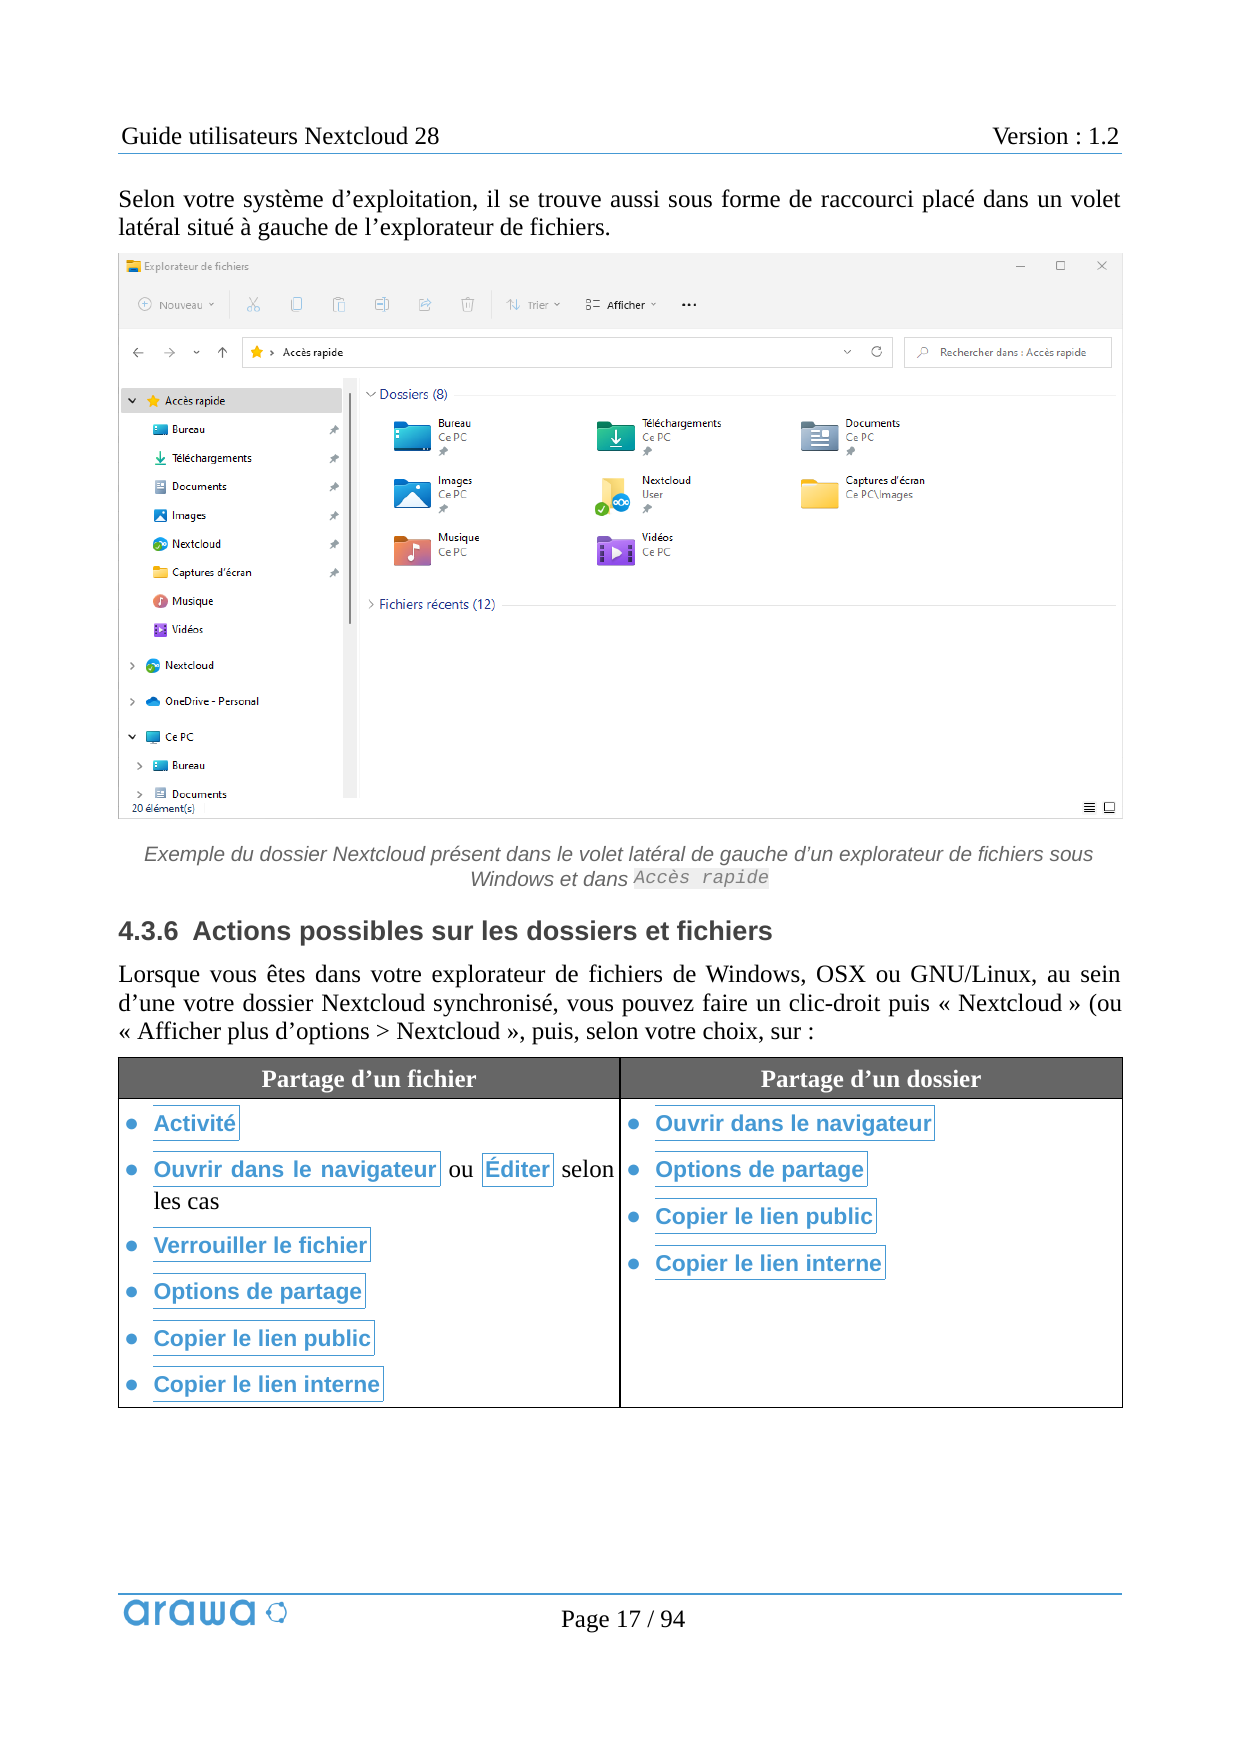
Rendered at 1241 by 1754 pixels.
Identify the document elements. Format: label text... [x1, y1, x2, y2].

text Lorsque vous êtes dans votre explorateur de fichiers de Windows, OSX ou GNU/Linux, au sein d’une votre dossier Nextcloud synchronisé, vous pouvez faire un clic-droit puis « Nextcloud » (ou « Afficher plus d’options > Nextcloud », puis, selon votre choix, sur : [118, 959, 1122, 1045]
picture [121, 1597, 290, 1628]
picture [118, 253, 1123, 819]
table_header Partage d’un fichier [119, 1058, 619, 1098]
table_cell Activité Ouvrir dans le navigateur ou Éditer selon les cas Verrouiller le fichier Options de partage Copier le lien public Copier le lien interne [119, 1099, 619, 1407]
text Exemple du dossier Nextcloud présent dans le volet latéral de gauche d’un explorateur de fichiers sous Windows et dans Accès rapide [118, 842, 1122, 891]
text Selon votre système d’exploitation, il se trouve aussi sous forme de raccourci placé dans un volet latéral situé à gauche de l’explorateur de fichiers. [118, 184, 1122, 241]
table_cell Ouvrir dans le navigateur Options de partage Copier le lien public Copier le lien interne [621, 1099, 1122, 1407]
table_header Partage d’un dossier [621, 1058, 1122, 1098]
subtitle Actions possibles sur les dossiers et fichiers [118, 915, 1122, 946]
